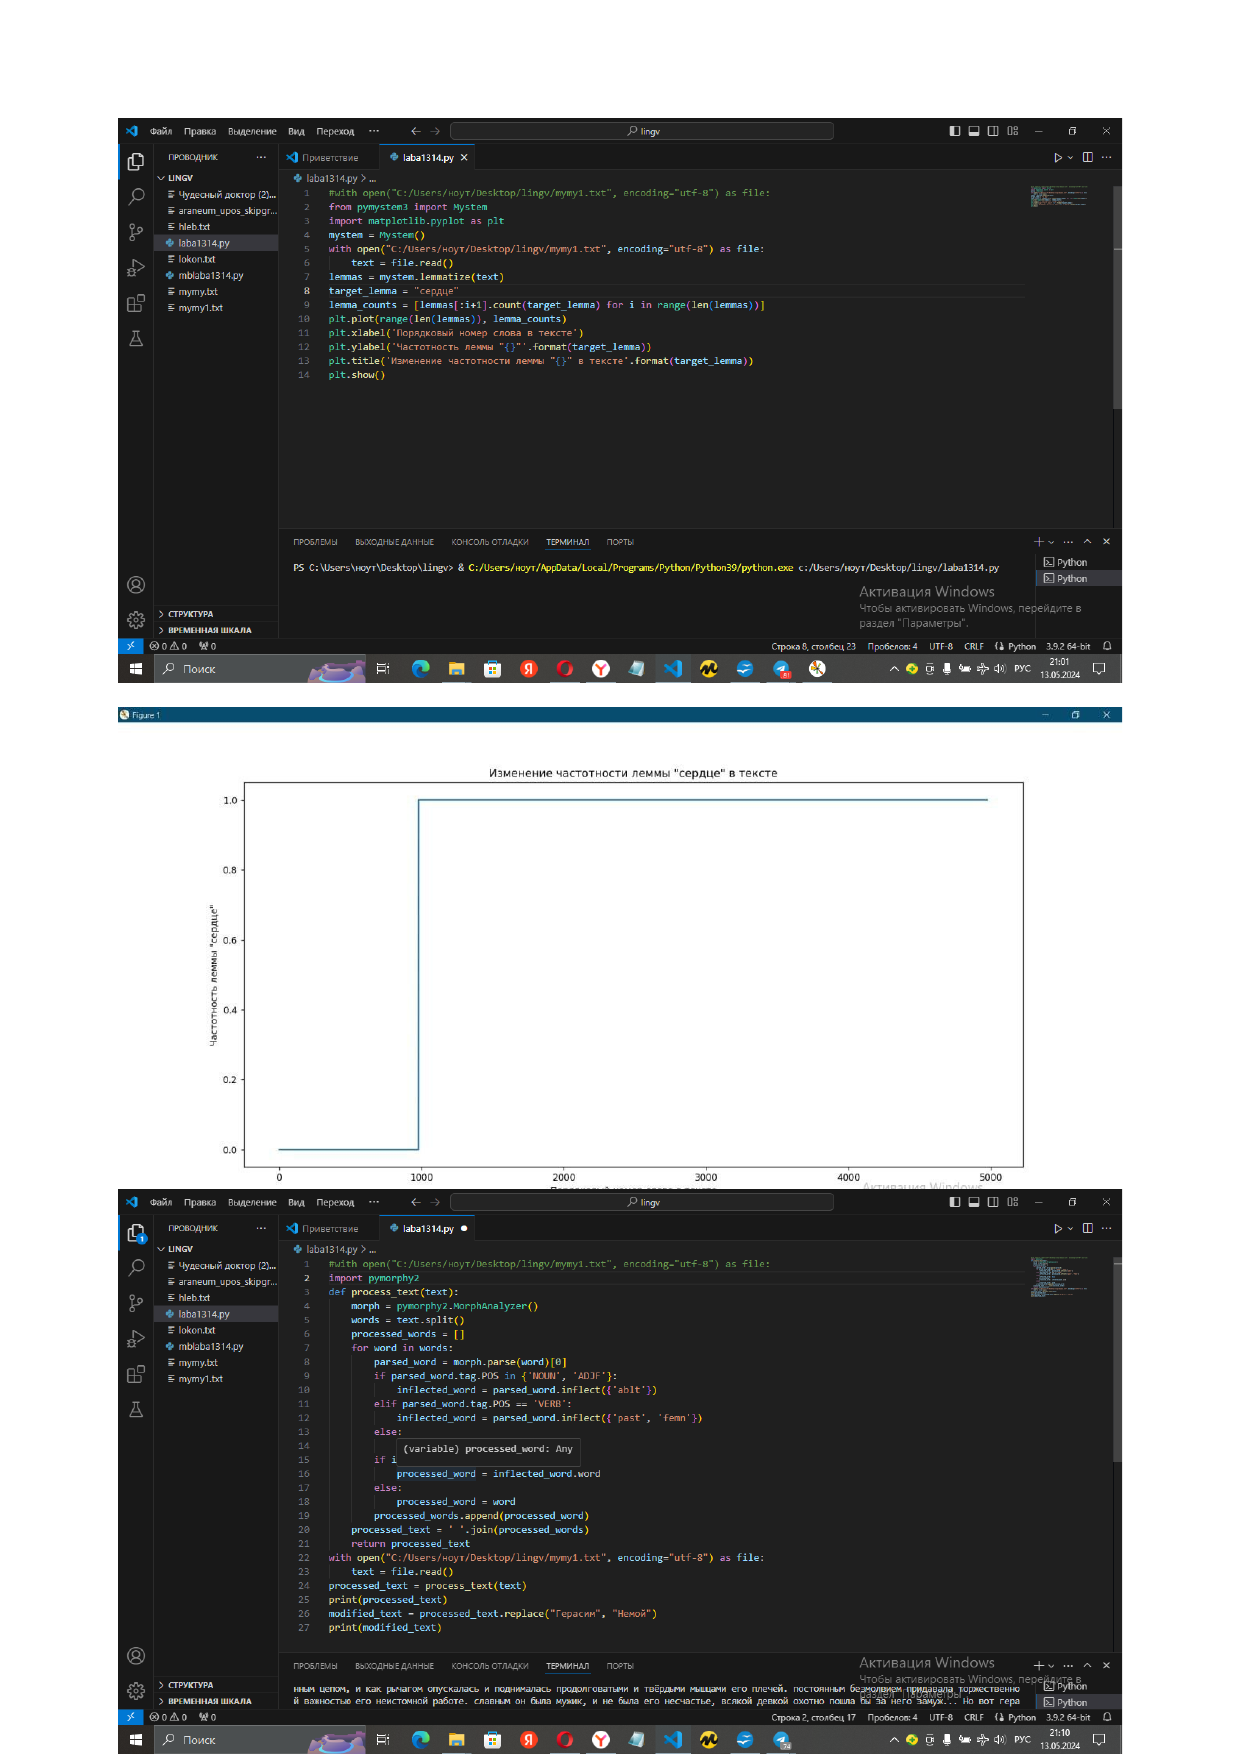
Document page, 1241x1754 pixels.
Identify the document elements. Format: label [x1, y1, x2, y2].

picture [118, 707, 1123, 1754]
picture [118, 118, 1123, 683]
